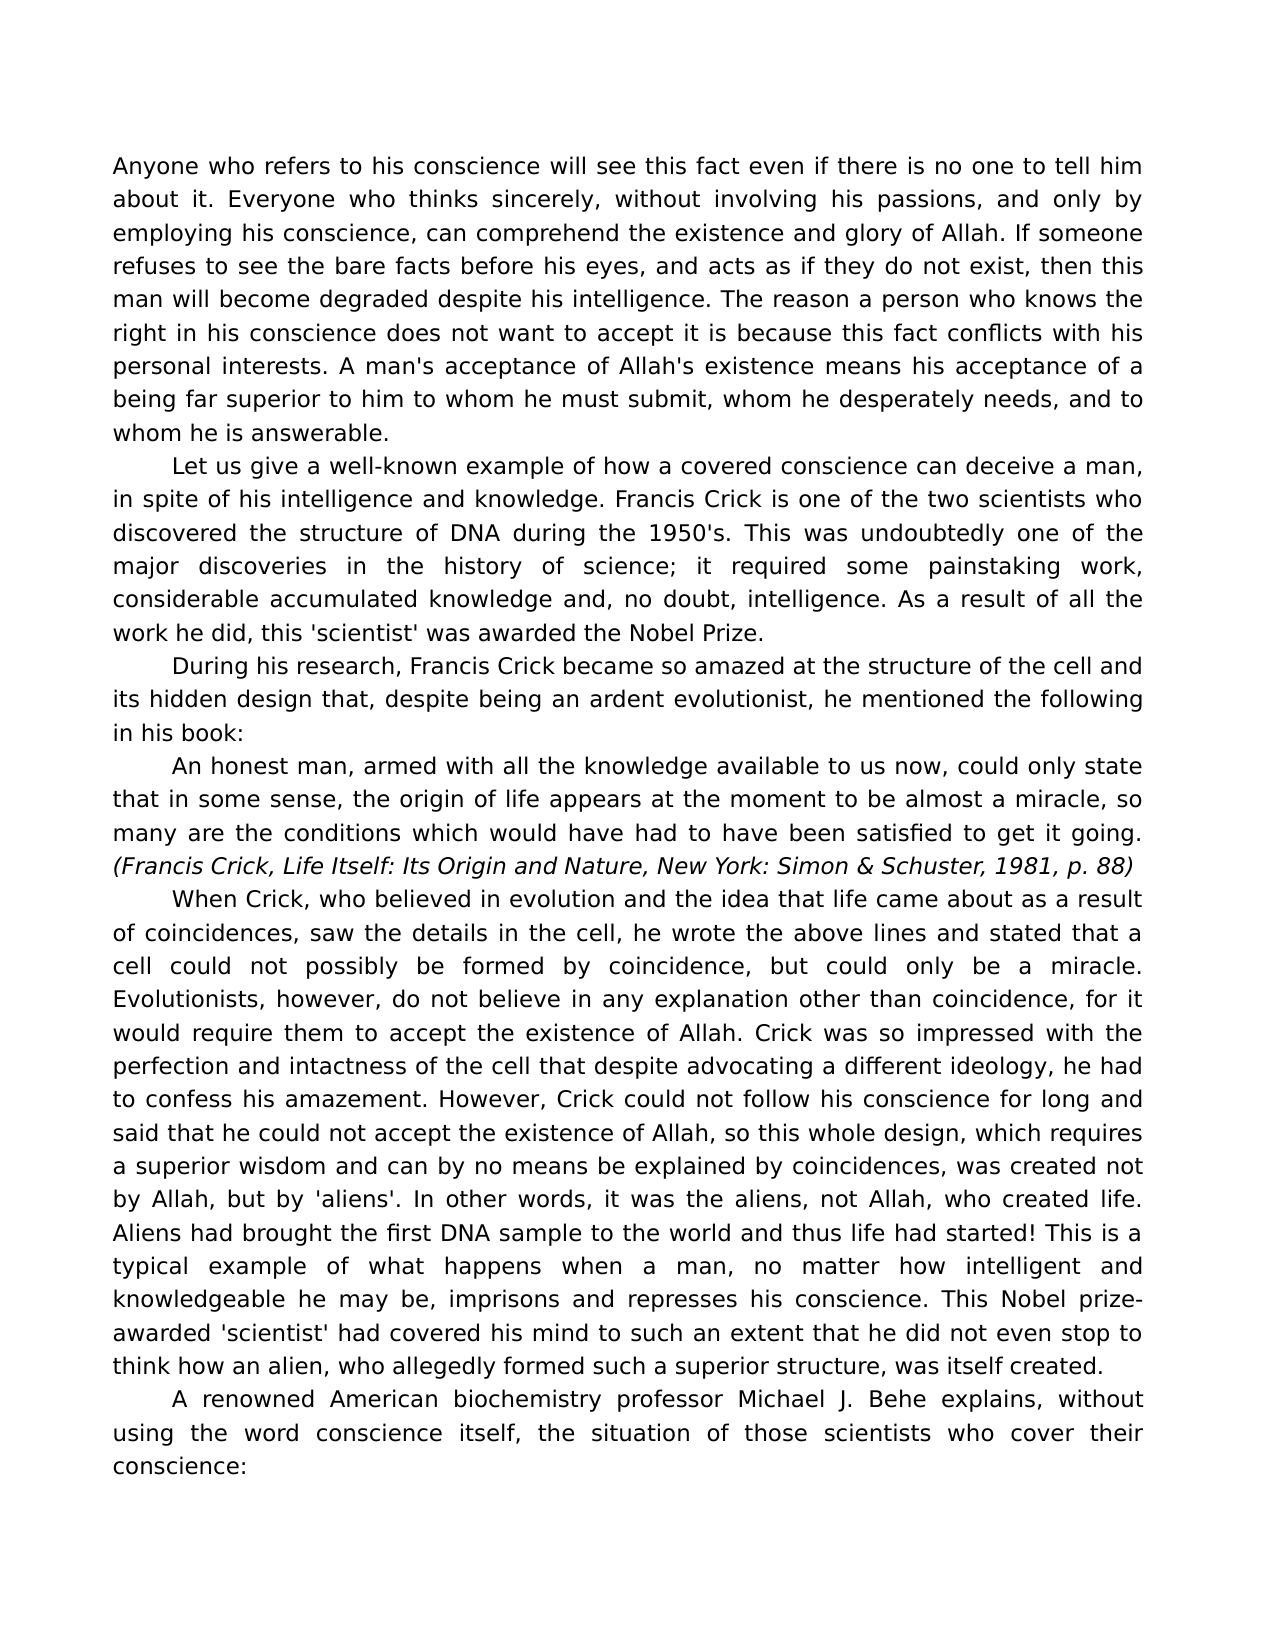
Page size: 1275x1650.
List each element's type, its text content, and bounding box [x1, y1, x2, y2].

text During his research, Francis Crick became so amazed at the structure of the cell and its hidden design that, despite being an ardent evolutionist, he mentioned the following in his book: [112, 648, 1145, 748]
text A renowned American biochemistry professor Michael J. Behe explains, without using the word conscience itself, the situation of those scientists who cover their conscience: [112, 1381, 1145, 1481]
text Anyone who refers to his conscience will see this fact even if there is no one to tell him about it. Everyone who thinks sincerely, without involving his passions, and only by employing his conscience, can comprehend the existence and glory of Allah. If someone refuses to see the bare facts before his eyes, and acts as if they do not exist, then this man will become degraded despite his intelligence. The reason a person who knows the right in his conscience does not want to accept it is because this fact conflicts with his personal interests. A man's acceptance of Allah's existence means his acceptance of a being far superior to him to whom he must submit, whom he desperately needs, and to whom he is answerable. [112, 148, 1145, 448]
text When Crick, who believed in evolution and the idea that life came about as a result of coincidences, saw the details in the cell, he wrote the above lines and stated that a cell could not possibly be formed by coincidence, but could only be a miracle. Evolutionists, however, do not believe in any explanation other than coincidence, for it would require them to accept the existence of Allah. Crick was so impressed with the perfection and intactness of the cell that despite advocating a different ideology, he had to confess his amazement. However, Crick could not follow his conscience for long and said that he could not accept the existence of Allah, so this whole design, which requires a superior wisdom and can by no means be explained by coincidences, was created not by Allah, but by 'aliens'. In other words, it was the aliens, not Allah, who created life. Aliens had brought the first DNA sample to the world and thus life had started! This is a typical example of what happens when a man, no matter how intelligent and knowledgeable he may be, imprisons and represses his conscience. This Nobel prize-awarded 'scientist' had covered his mind to such an extent that he did not even stop to think how an alien, who allegedly formed such a superior structure, was itself created. [112, 881, 1145, 1381]
text An honest man, armed with all the knowledge available to us now, could only state that in some sense, the origin of life appears at the moment to be almost a miracle, so many are the conditions which would have had to have been satisfied to get it going. (Francis Crick, Life Itself: Its Origin and Nature, New York: Simon & Schuster, 1981, p. 88) [112, 748, 1145, 881]
text Let us give a well-known example of how a covered conscience can deceive a man, in spite of his intelligence and knowledge. Francis Crick is one of the two scientists who discovered the structure of DNA during the 1950's. This was undoubtedly one of the major discoveries in the history of science; it required some painstaking work, considerable accumulated knowledge and, no doubt, intelligence. As a result of all the work he did, this 'scientist' was awarded the Nobel Prize. [112, 448, 1145, 648]
